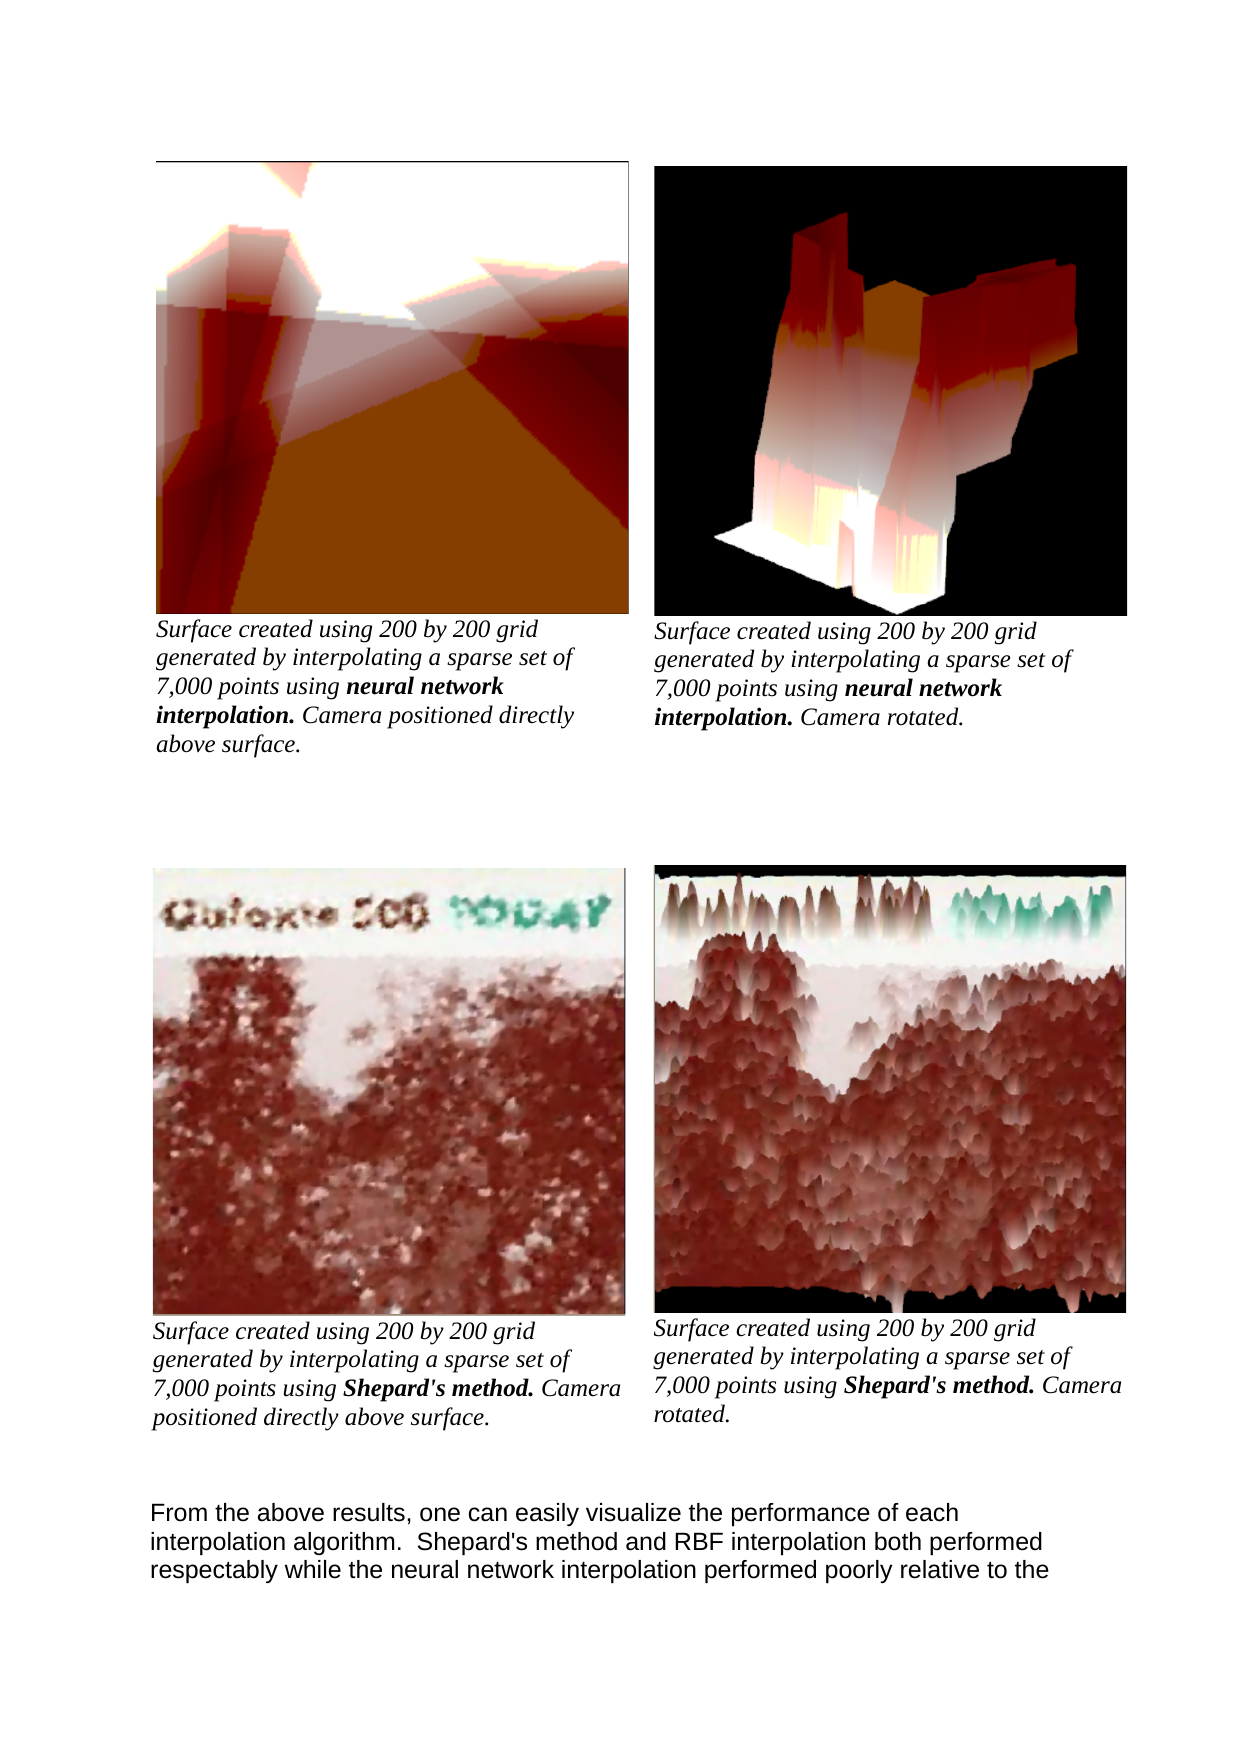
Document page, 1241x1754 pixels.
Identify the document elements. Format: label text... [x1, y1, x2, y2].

picture [156, 161, 629, 614]
text Surface created using 200 by 200 grid generated by interpolating a sparse set of 7,000 points using neural network interpolation. Camera rotated. [654, 616, 1127, 731]
picture [152, 868, 626, 1316]
picture [654, 166, 1128, 616]
text Surface created using 200 by 200 grid generated by interpolating a sparse set of 7,000 points using Shepard's method. Camera positioned directly above surface. [153, 1316, 625, 1431]
text Surface created using 200 by 200 grid generated by interpolating a sparse set of 7,000 points using Shepard's method. Camera rotated. [653, 1313, 1126, 1428]
text Surface created using 200 by 200 grid generated by interpolating a sparse set of 7,000 points using neural network interpolation. Camera positioned directly above surface. [156, 614, 628, 757]
picture [653, 865, 1127, 1313]
text From the above results, one can easily visualize the performance of each interpolation algorithm. Shepard's method and RBF interpolation both performed respectably while the neural network interpolation performed poorly relative to the [150, 1498, 1091, 1584]
